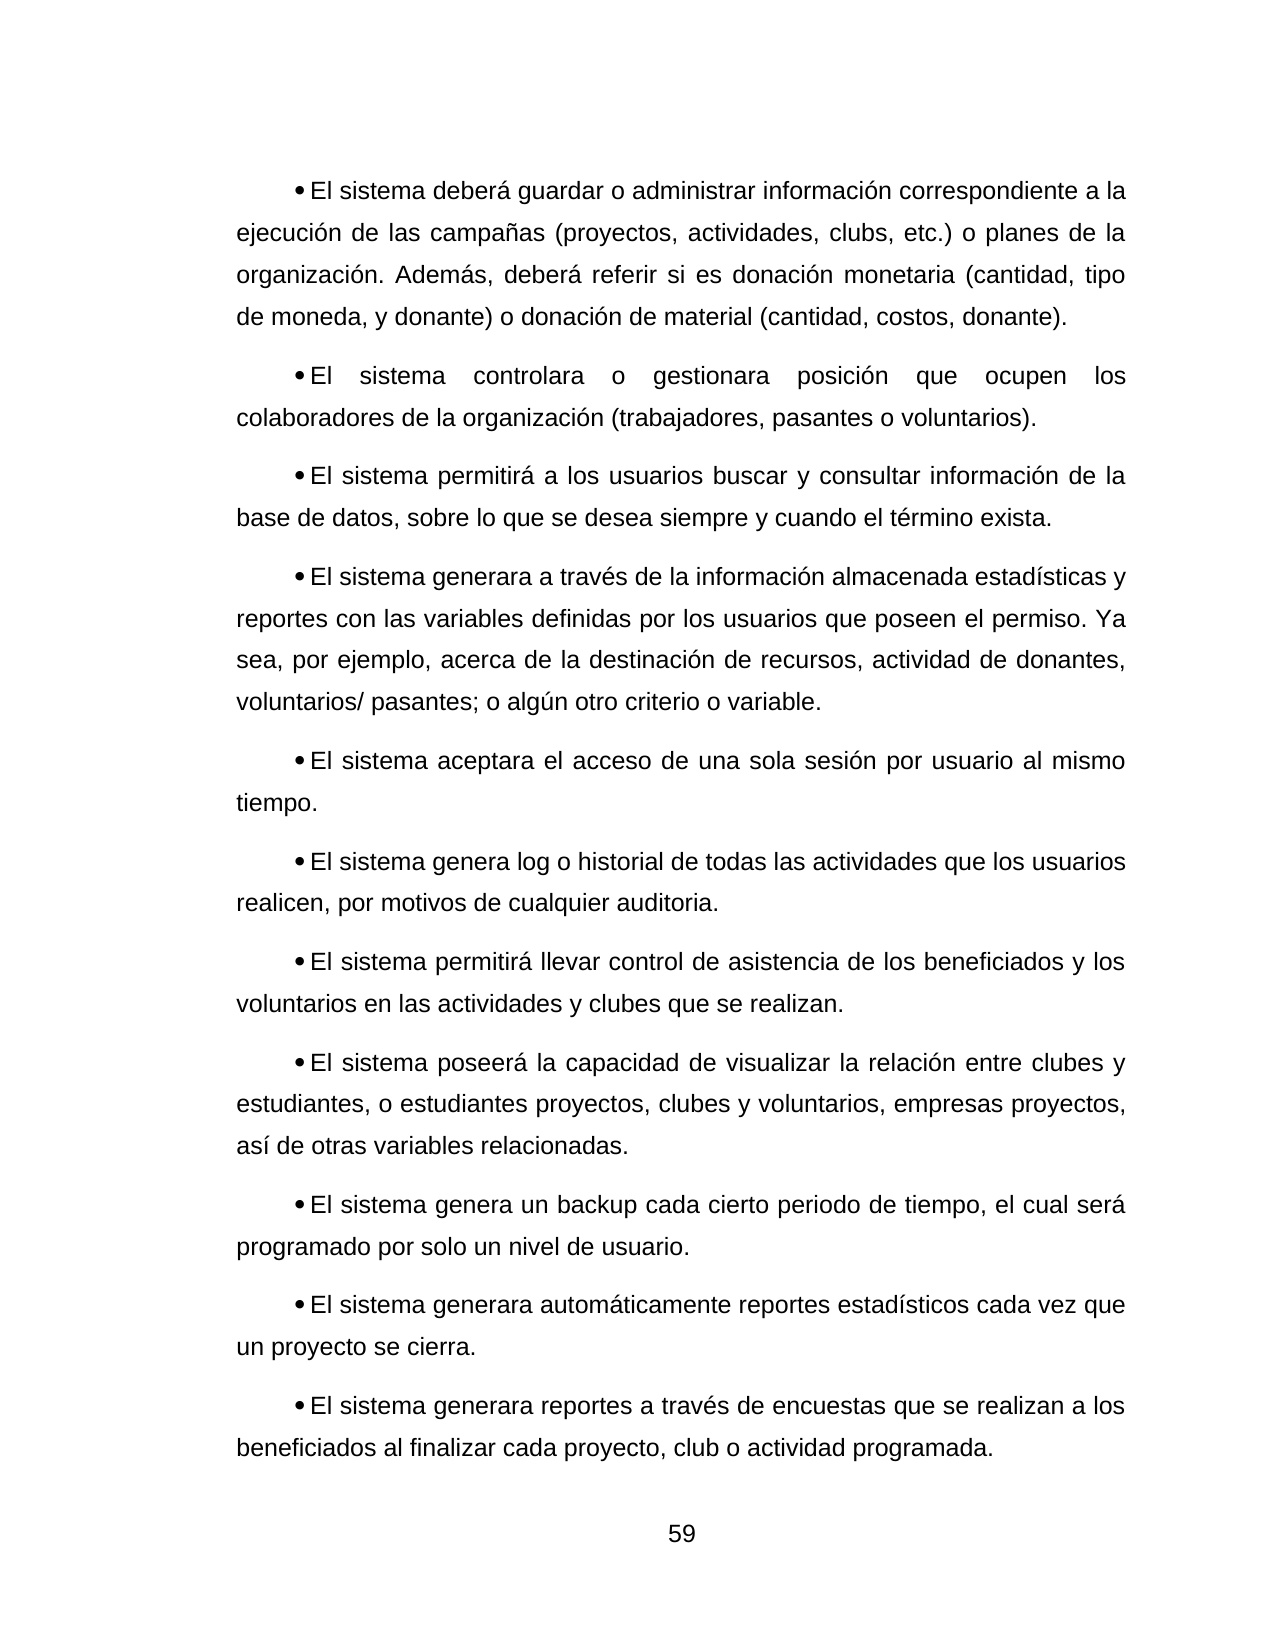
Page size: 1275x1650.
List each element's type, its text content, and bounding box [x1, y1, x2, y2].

list El sistema deberá guardar o administrar información correspondiente a la ejecución de las campañas (proyectos, actividades, clubs, etc.) o planes de la organización. Además, deberá referir si es donación monetaria (cantidad, tipo de moneda, y donante) o donación de material (cantidad, costos, donante). [236, 177, 1127, 331]
list El sistema genera un backup cada cierto periodo de tiempo, el cual será programado por solo un nivel de usuario. [236, 1191, 1127, 1261]
list El sistema permitirá a los usuarios buscar y consultar información de la base de datos, sobre lo que se desea siempre y cuando el término exista. [236, 462, 1127, 532]
list El sistema generara reportes a través de encuestas que se realizan a los beneficiados al finalizar cada proyecto, club o actividad programada. [236, 1392, 1127, 1462]
list El sistema controlara o gestionara posición que ocupen los colaboradores de la organización (trabajadores, pasantes o voluntarios). [236, 361, 1127, 431]
list El sistema permitirá llevar control de asistencia de los beneficiados y los voluntarios en las actividades y clubes que se realizan. [236, 948, 1127, 1018]
list El sistema generara a través de la información almacenada estadísticas y reportes con las variables definidas por los usuarios que poseen el permiso. Ya sea, por ejemplo, acerca de la destinación de recursos, actividad de donantes, voluntarios/ pasantes; o algún otro criterio o variable. [236, 562, 1127, 716]
list El sistema poseerá la capacidad de visualizar la relación entre clubes y estudiantes, o estudiantes proyectos, clubes y voluntarios, empresas proyectos, así de otras variables relacionadas. [236, 1048, 1127, 1160]
list El sistema generara automáticamente reportes estadísticos cada vez que un proyecto se cierra. [236, 1291, 1127, 1361]
list El sistema aceptara el acceso de una sola sesión por usuario al mismo tiempo. [236, 747, 1127, 817]
list El sistema genera log o historial de todas las actividades que los usuarios realicen, por motivos de cualquier auditoria. [236, 847, 1127, 917]
